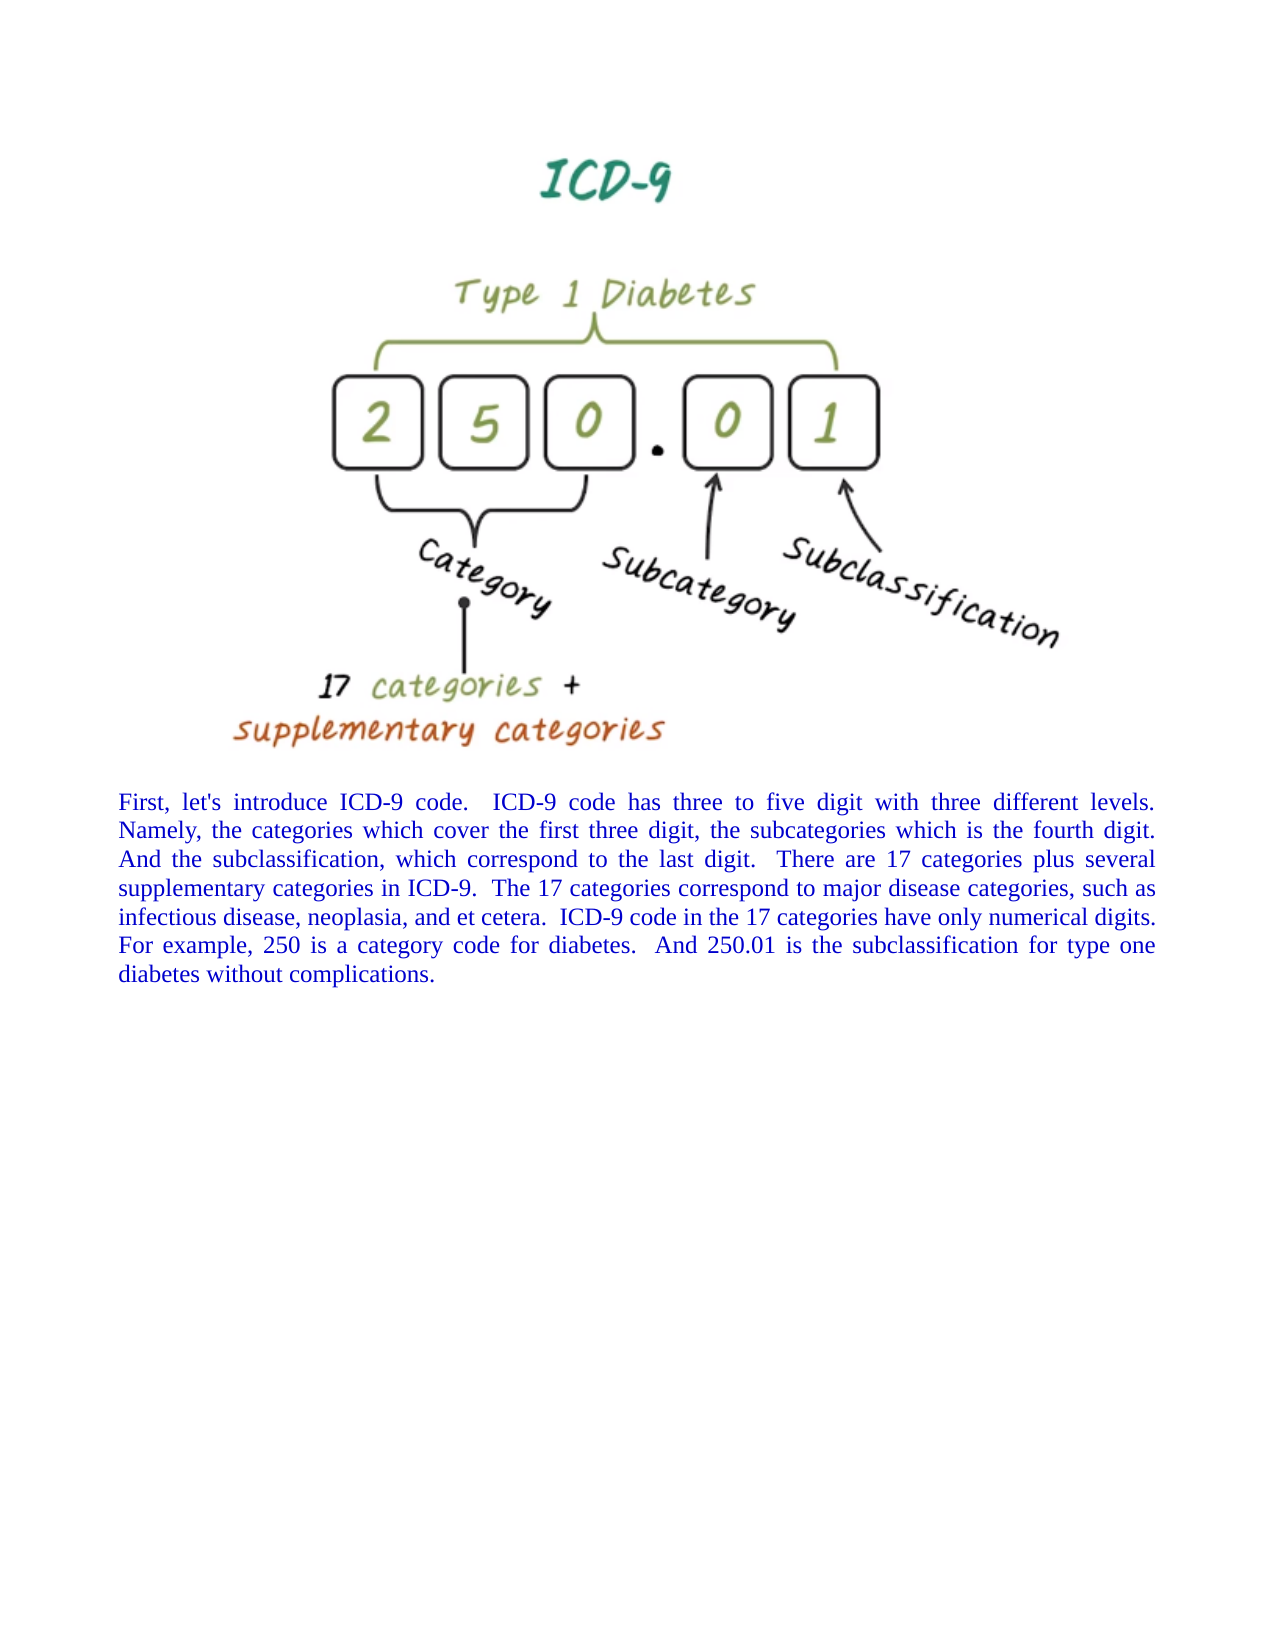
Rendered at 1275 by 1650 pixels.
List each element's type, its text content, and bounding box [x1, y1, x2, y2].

text First, let's introduce ICD-9 code. ICD-9 code has three to five digit with three different levels. Namely, the categories which cover the first three digit, the subcategories which is the fourth digit. And the subclassification, which correspond to the last digit. There are 17 categories plus several supplementary categories in ICD-9. The 17 categories correspond to major disease categories, such as infectious disease, neoplasia, and et cetera. ICD-9 code in the 17 categories have only numerical digits. For example, 250 is a category code for diabetes. And 250.01 is the subclassification for type one diabetes without complications. [118, 787, 1157, 988]
picture [163, 146, 1112, 758]
